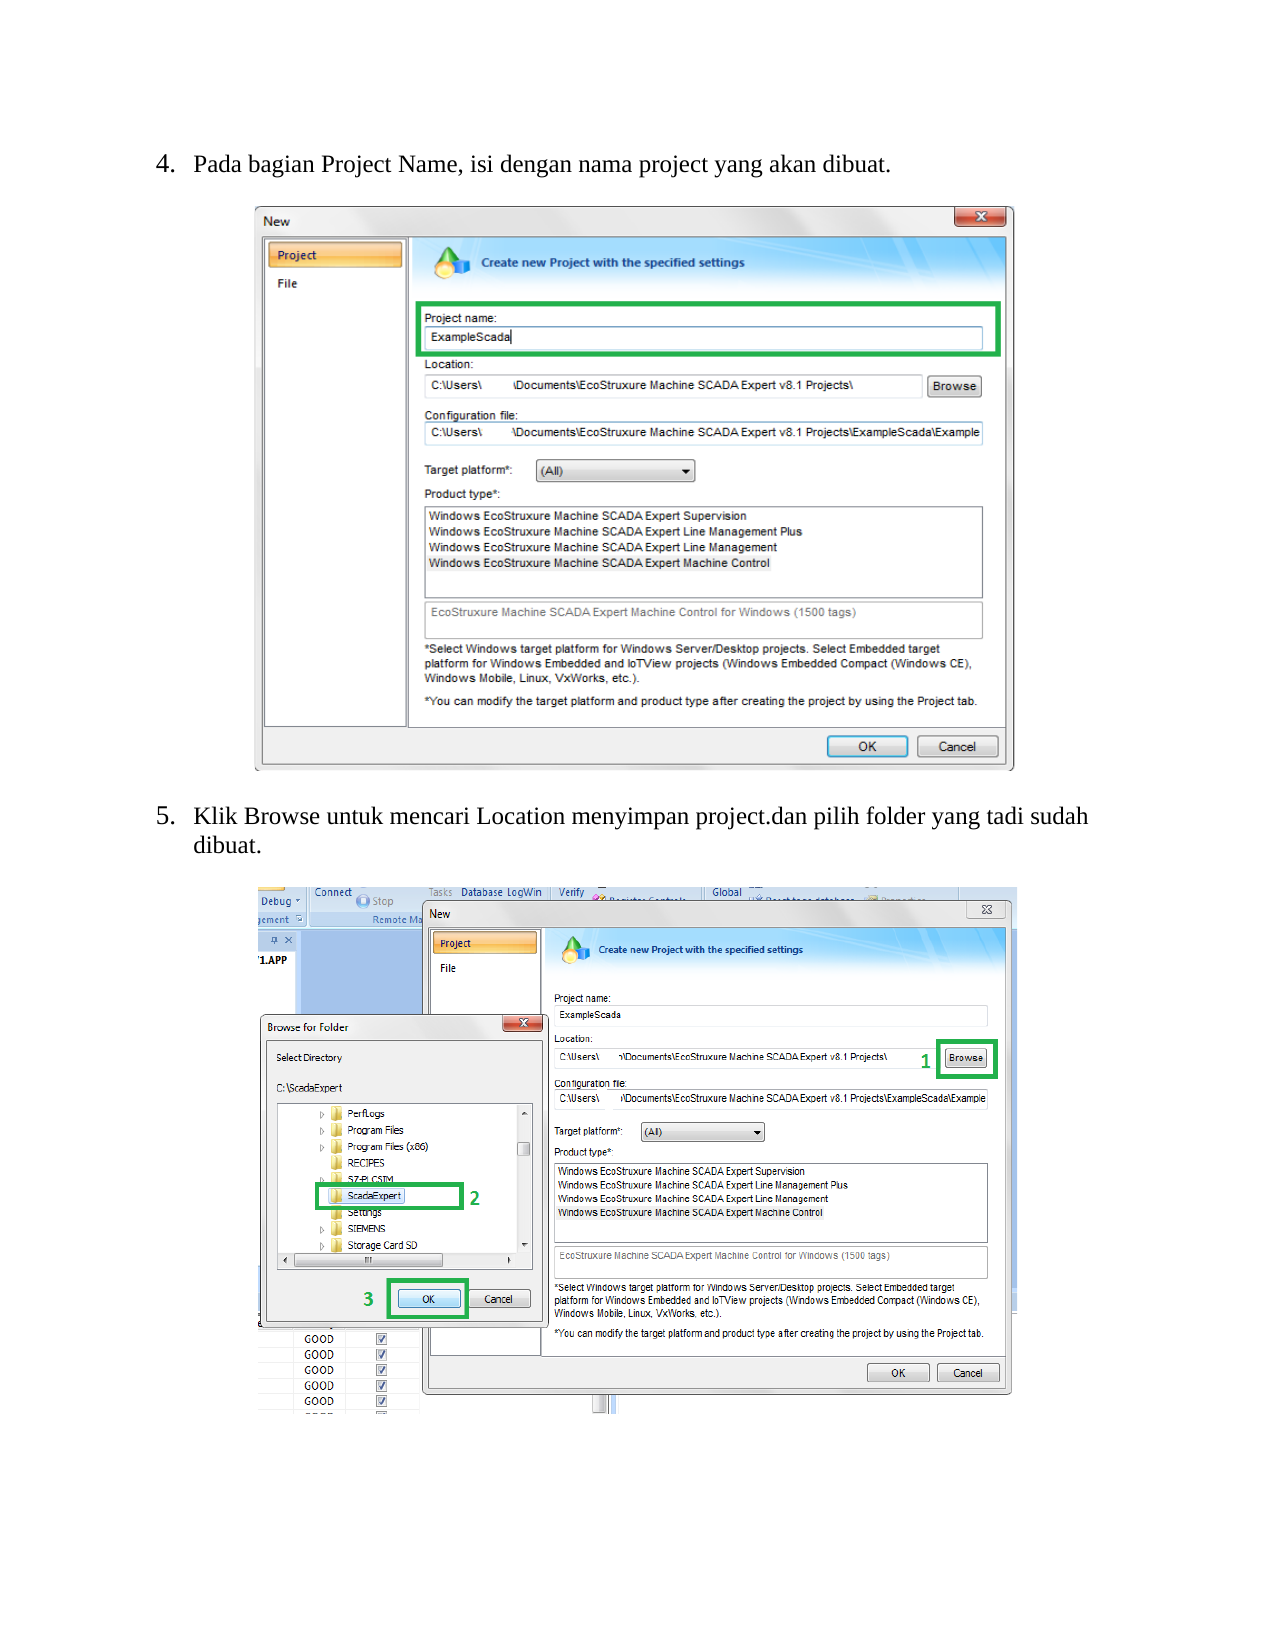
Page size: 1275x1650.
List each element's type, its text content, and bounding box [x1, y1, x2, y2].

picture [258, 887, 1018, 1414]
list Pada bagian Project Name, isi dengan nama project yang akan dibuat. [156, 147, 1157, 178]
picture [254, 206, 1021, 771]
list Klik Browse untuk mencari Location menyimpan project.dan pilih folder yang tadi sudah dibuat. [156, 799, 1157, 859]
